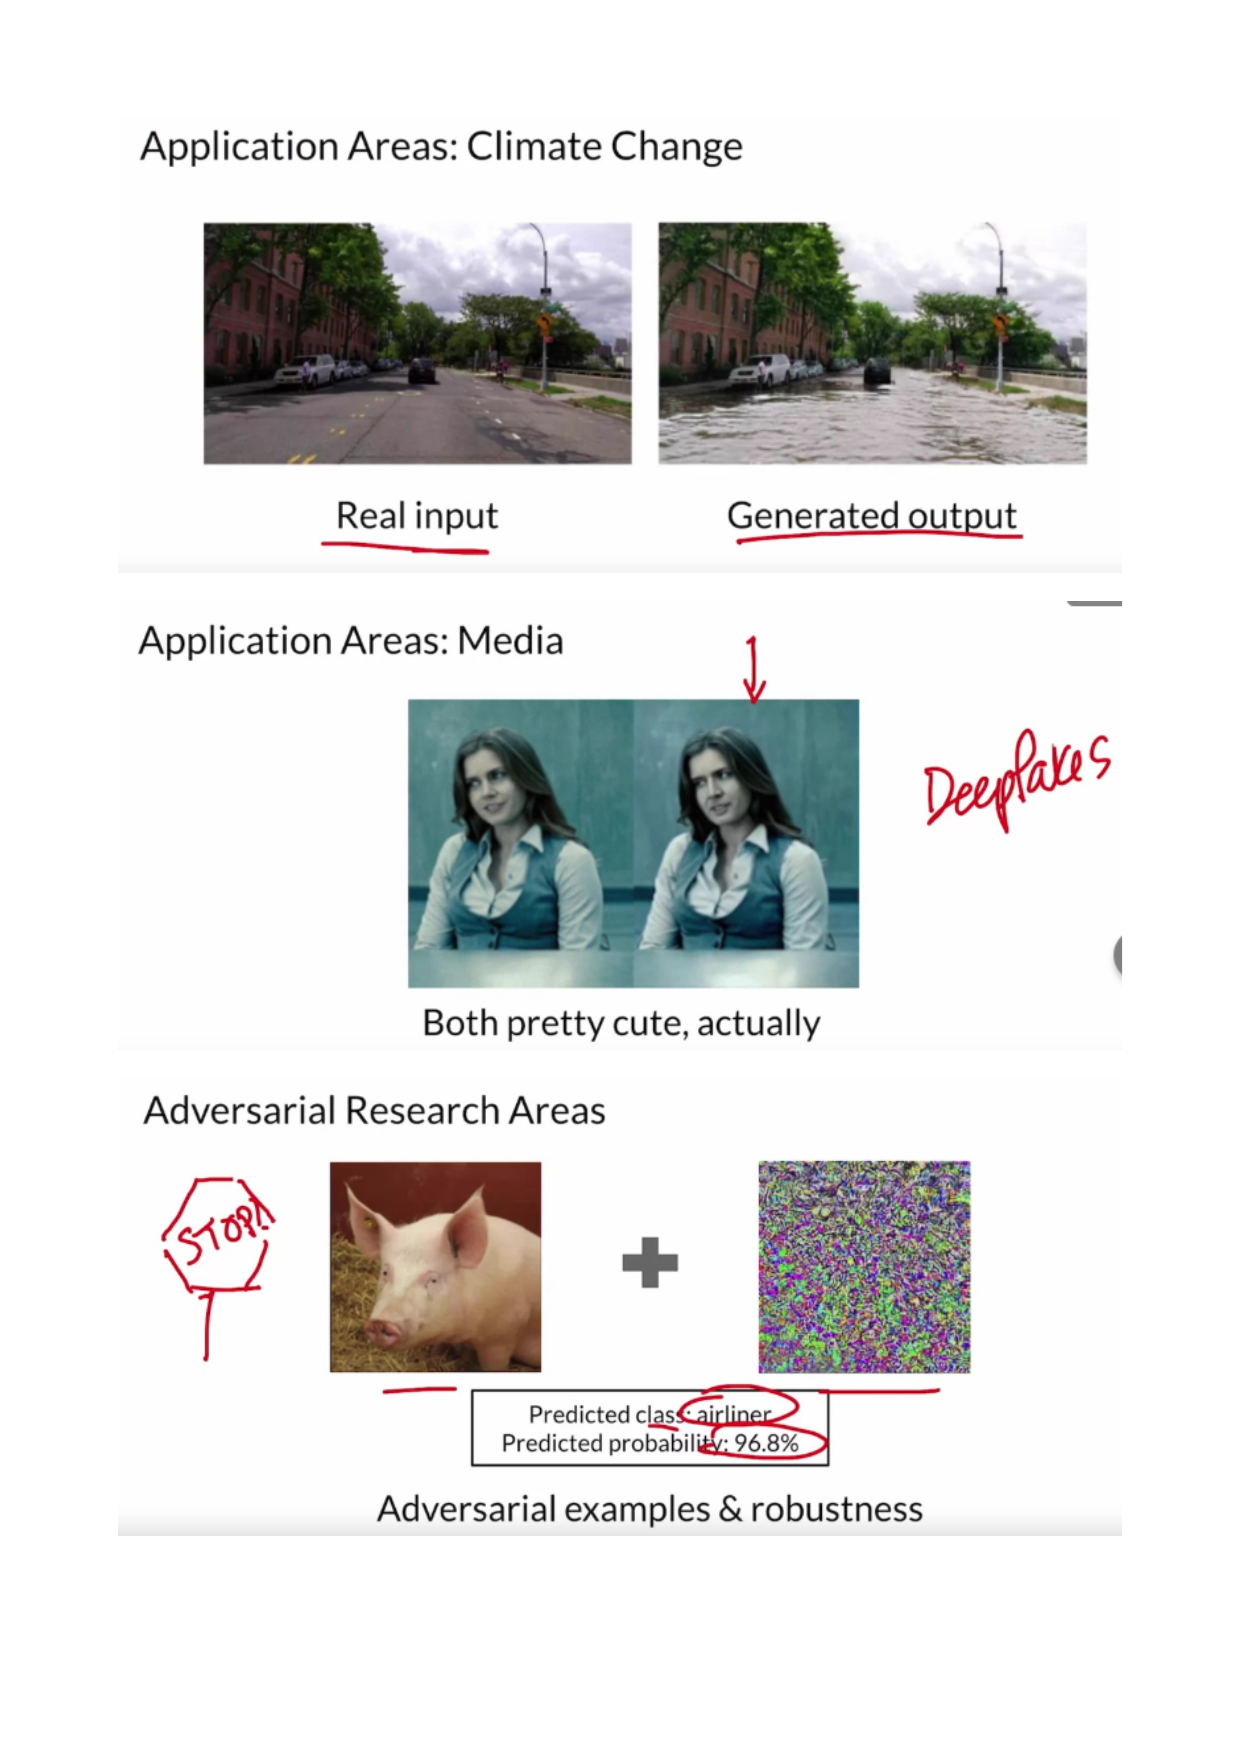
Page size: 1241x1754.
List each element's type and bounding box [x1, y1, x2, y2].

picture [118, 601, 1123, 1050]
picture [118, 118, 1123, 573]
picture [118, 1078, 1123, 1536]
